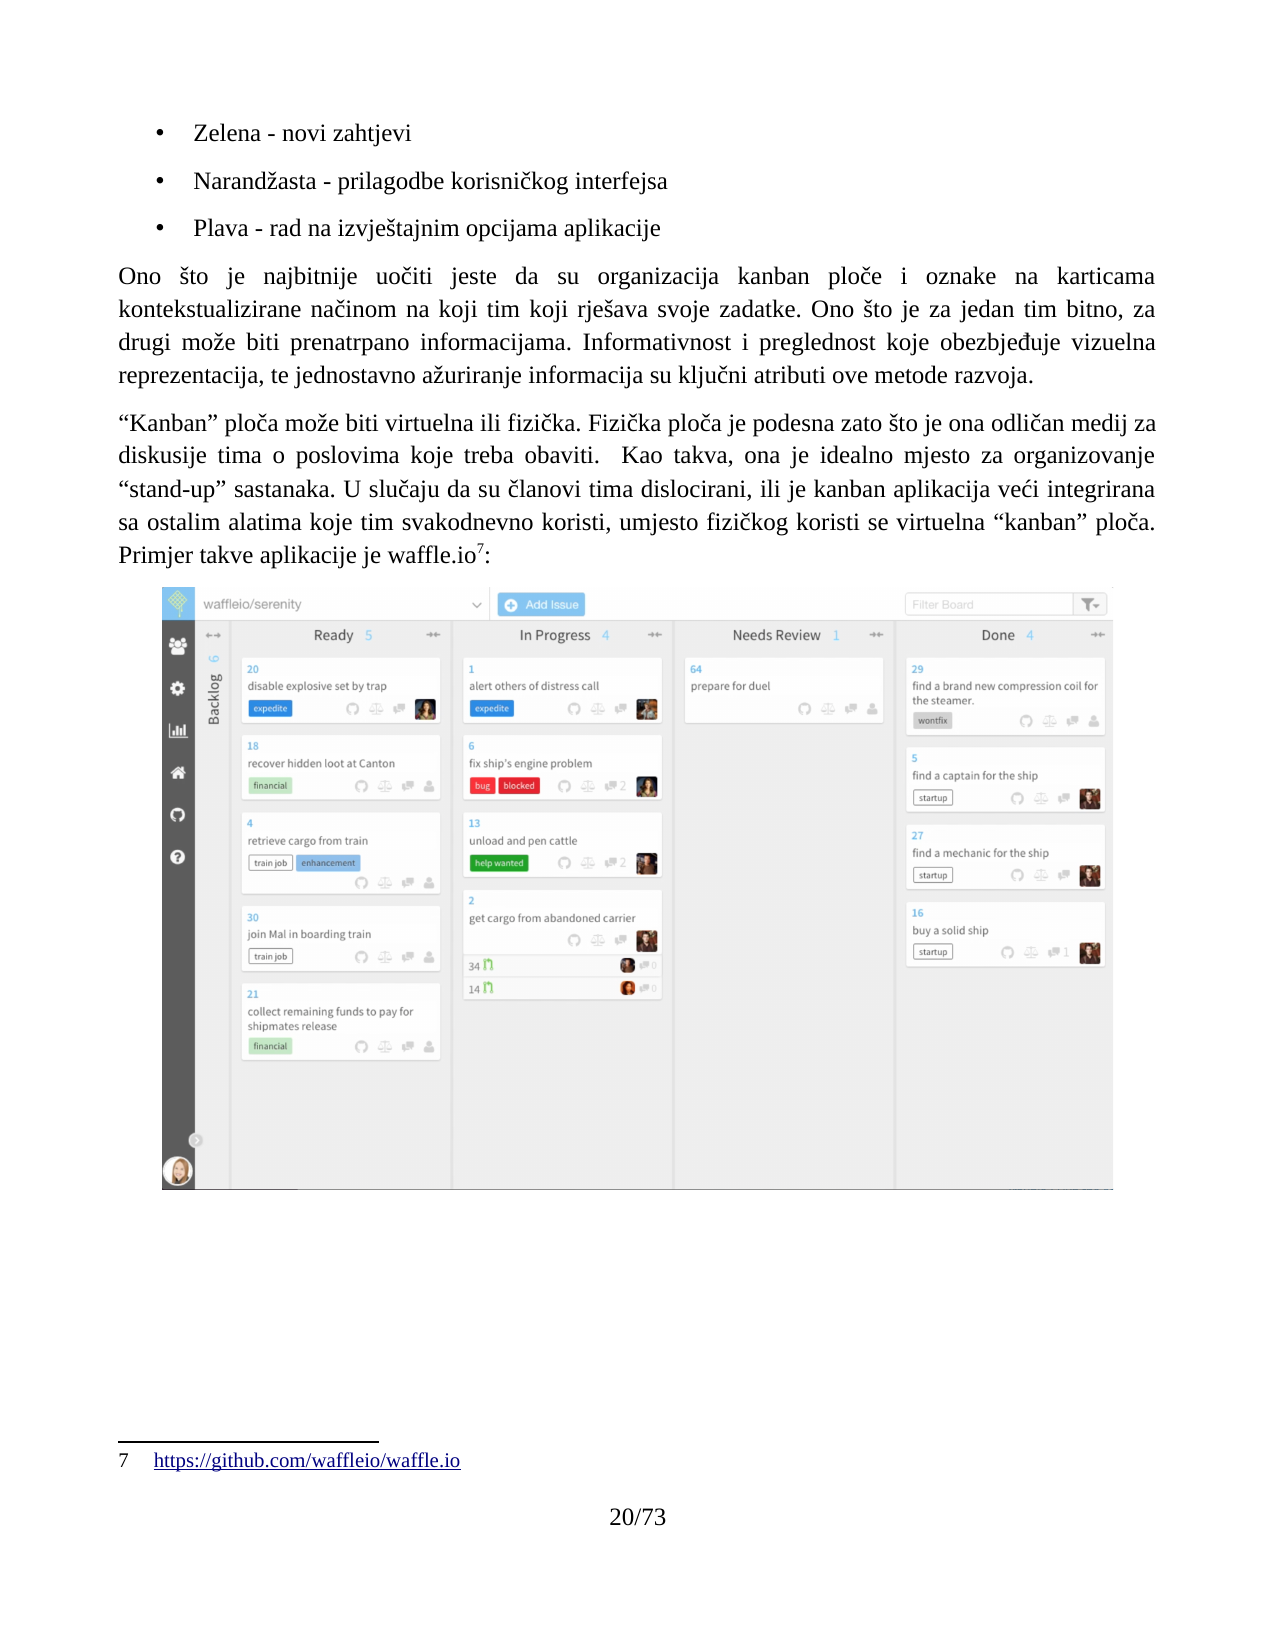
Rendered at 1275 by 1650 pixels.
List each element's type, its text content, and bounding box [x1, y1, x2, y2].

list Narandžasta - prilagodbe korisničkog interfejsa [156, 166, 1157, 194]
text Ono što je najbitnije uočiti jeste da su organizacija kanban ploče i oznake na karticama kontekstualizirane načinom na koji tim koji rješava svoje zadatke. Ono što je za jedan tim bitno, za drugi može biti prenatrpano informacijama. Informativnost i preglednost koje obezbjeđuje vizuelna reprezentacija, te jednostavno ažuriranje informacija su ključni atributi ove metode razvoja. [118, 261, 1157, 389]
list Plava - rad na izvještajnim opcijama aplikacije [156, 213, 1157, 242]
text “Kanban” ploča može biti virtuelna ili fizička. Fizička ploča je podesna zato što je ona odličan medij za diskusije tima o poslovima koje treba obaviti. Kao takva, ona je idealno mjesto za organizovanje “stand-up” sastanaka. U slučaju da su članovi tima dislocirani, ili je kanban aplikacija veći integrirana sa ostalim alatima koje tim svakodnevno koristi, umjesto fizičkog koristi se virtuelna “kanban” ploča. Primjer takve aplikacije je waffle.io: [118, 408, 1157, 568]
list Zelena - novi zahtjevi [156, 118, 1157, 147]
picture [162, 587, 1114, 1190]
text https://github.com/waffleio/waffle.io [118, 1448, 1157, 1472]
